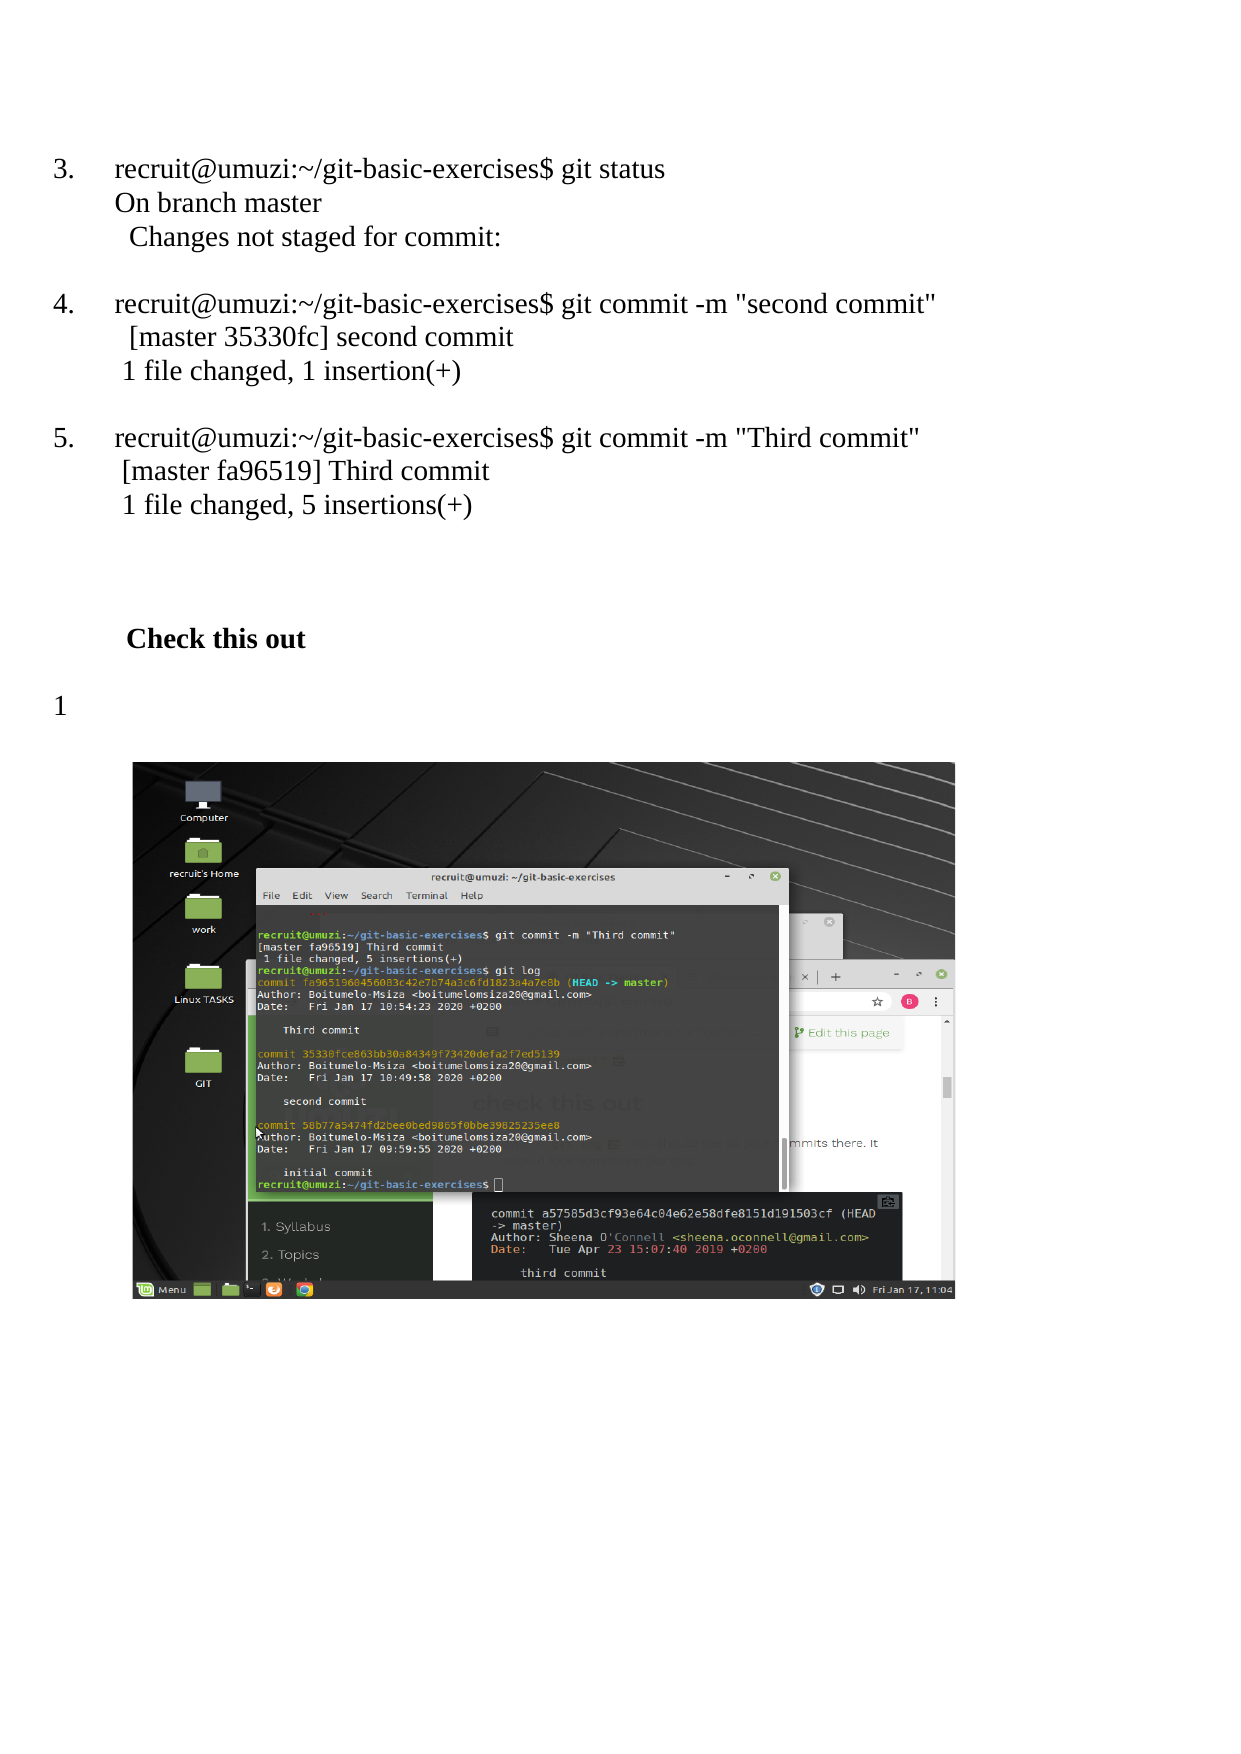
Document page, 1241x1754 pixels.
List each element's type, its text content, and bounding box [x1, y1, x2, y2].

text 1 file changed, 5 insertions(+) [53, 487, 1123, 521]
text 3. recruit@umuzi:~/git-basic-exercises$ git status [53, 152, 1123, 185]
text 1 file changed, 1 insertion(+) [53, 353, 1123, 386]
text 5. recruit@umuzi:~/git-basic-exercises$ git commit -m "Third commit" [53, 420, 1123, 453]
text 1 [53, 688, 1123, 722]
text 4. recruit@umuzi:~/git-basic-exercises$ git commit -m "second commit" [53, 286, 1123, 319]
text Check this out [53, 621, 1123, 655]
text On branch master [53, 185, 1123, 219]
text Changes not staged for commit: [53, 219, 1123, 252]
text [master 35330fc] second commit [53, 319, 1123, 353]
text [master fa96519] Third commit [53, 453, 1123, 487]
picture [132, 762, 956, 1299]
